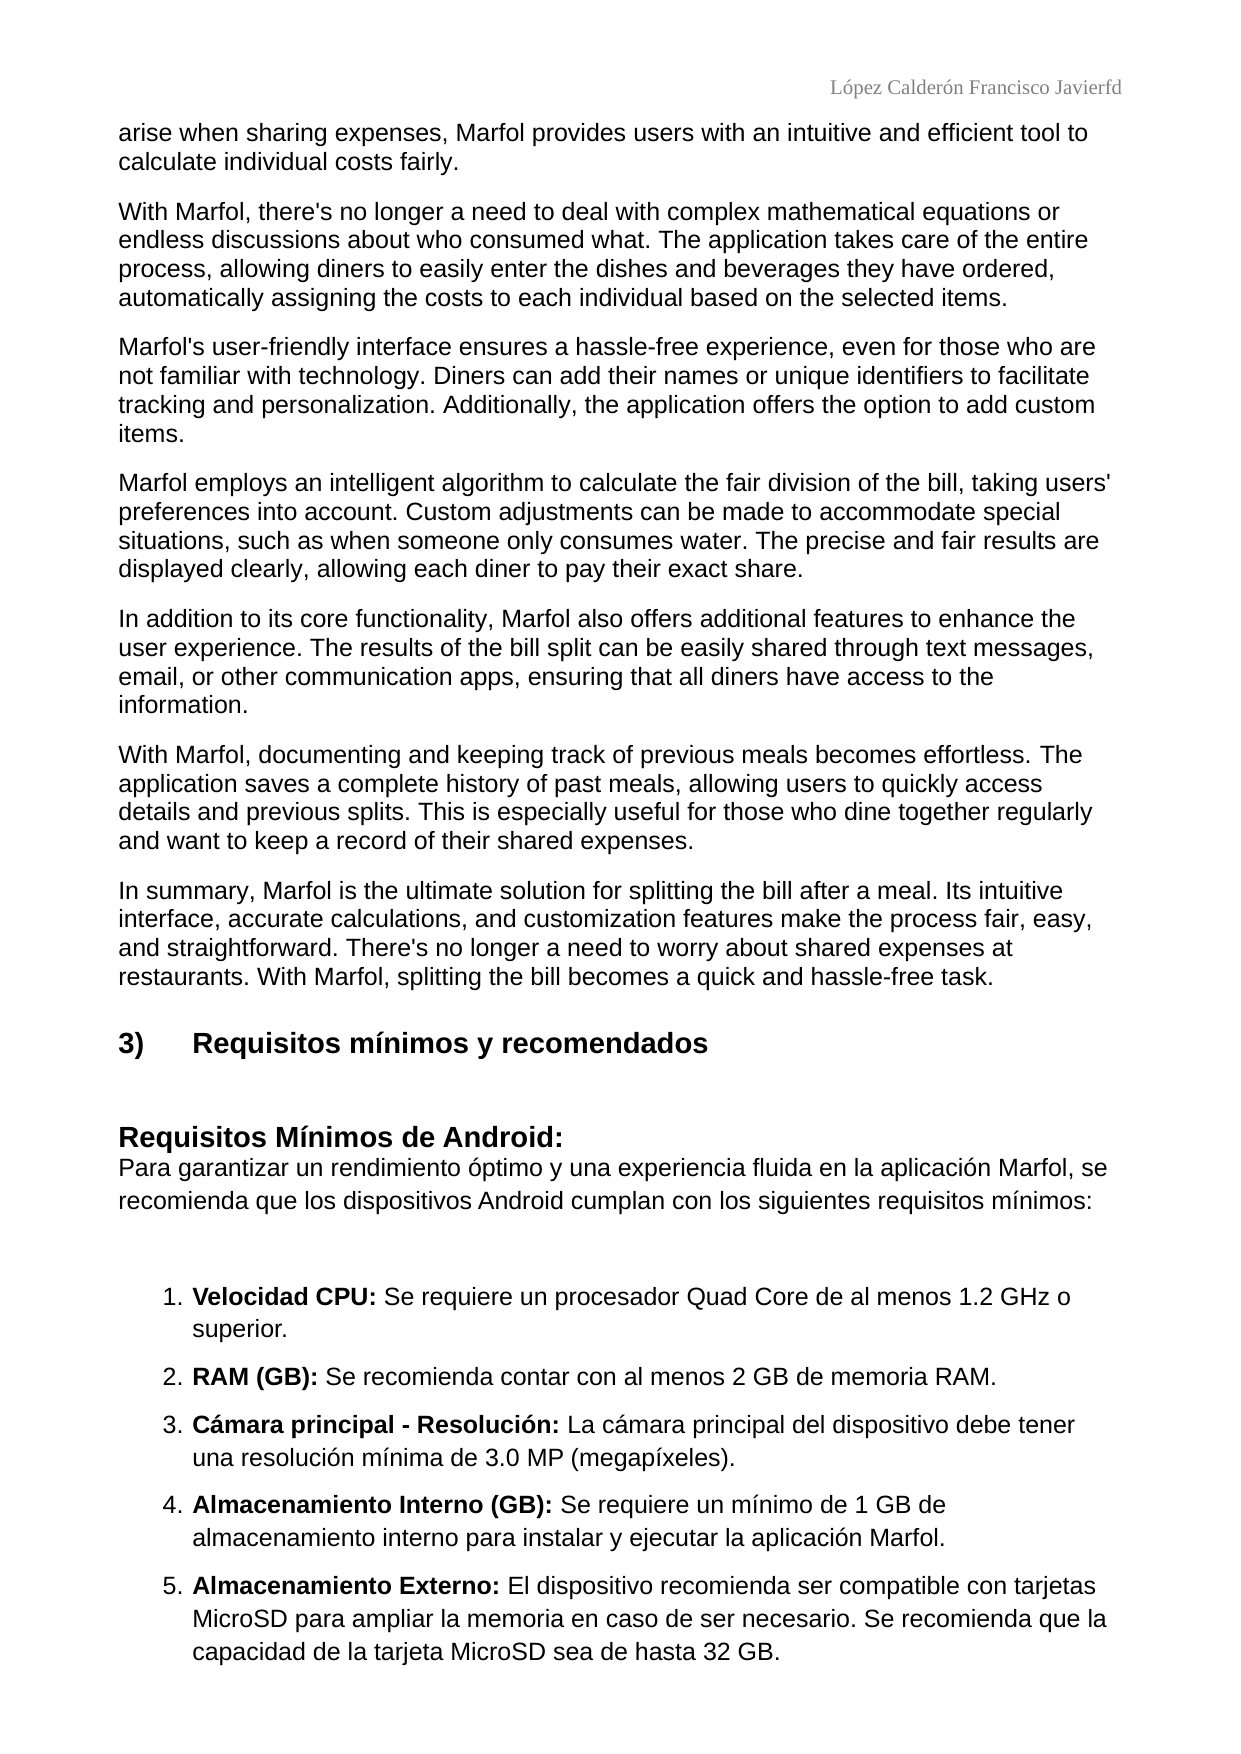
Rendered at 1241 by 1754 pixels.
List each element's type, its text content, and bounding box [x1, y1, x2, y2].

text arise when sharing expenses, Marfol provides users with an intuitive and efficient tool to calculate individual costs fairly. [118, 118, 1122, 176]
list RAM (GB): Se recomienda contar con al menos 2 GB de memoria RAM. [162, 1362, 1122, 1391]
text With Marfol, documenting and keeping track of previous meals becomes effortless. The application saves a complete history of past meals, allowing users to quickly access details and previous splits. This is especially useful for those who dine together regularly and want to keep a record of their shared expenses. [118, 740, 1122, 855]
list Cámara principal - Resolución: La cámara principal del dispositivo debe tener una resolución mínima de 3.0 MP (megapíxeles). [162, 1410, 1122, 1471]
list Almacenamiento Externo: El dispositivo recomienda ser compatible con tarjetas MicroSD para ampliar la memoria en caso de ser necesario. Se recomienda que la capacidad de la tarjeta MicroSD sea de hasta 32 GB. [162, 1571, 1122, 1666]
text In summary, Marfol is the ultimate solution for splitting the bill after a meal. Its intuitive interface, accurate calculations, and customization features make the process fair, easy, and straightforward. There's no longer a need to worry about shared expenses at restaurants. With Marfol, splitting the bill becomes a quick and hassle-free task. [118, 876, 1122, 991]
subtitle Requisitos Mínimos de Android: [118, 1120, 1122, 1153]
list Almacenamiento Interno (GB): Se requiere un mínimo de 1 GB de almacenamiento interno para instalar y ejecutar la aplicación Marfol. [162, 1490, 1122, 1552]
text Marfol employs an intelligent algorithm to calculate the fair division of the bill, taking users' preferences into account. Custom adjustments can be made to accommodate special situations, such as when someone only consumes water. The precise and fair results are displayed clearly, allowing each diner to pay their exact share. [118, 468, 1122, 583]
text In addition to its core functionality, Marfol also offers additional features to enhance the user experience. The results of the bill split can be easily shared through text messages, email, or other communication apps, ensuring that all diners have access to the information. [118, 604, 1122, 719]
subtitle Requisitos mínimos y recomendados [118, 1026, 1122, 1059]
list Velocidad CPU: Se requiere un procesador Quad Core de al menos 1.2 GHz o superior. [162, 1281, 1122, 1343]
text Marfol's user-friendly interface ensures a hassle-free experience, even for those who are not familiar with technology. Diners can add their names or unique identifiers to facilitate tracking and personalization. Additionally, the application offers the option to add custom items. [118, 332, 1122, 447]
text With Marfol, there's no longer a need to deal with complex mathematical equations or endless discussions about who consumed what. The application takes care of the entire process, allowing diners to easily enter the dishes and beverages they have ordered, automatically assigning the costs to each individual based on the selected items. [118, 196, 1122, 311]
text Para garantizar un rendimiento óptimo y una experiencia fluida en la aplicación Marfol, se recomienda que los dispositivos Android cumplan con los siguientes requisitos mínimos: [118, 1153, 1122, 1215]
